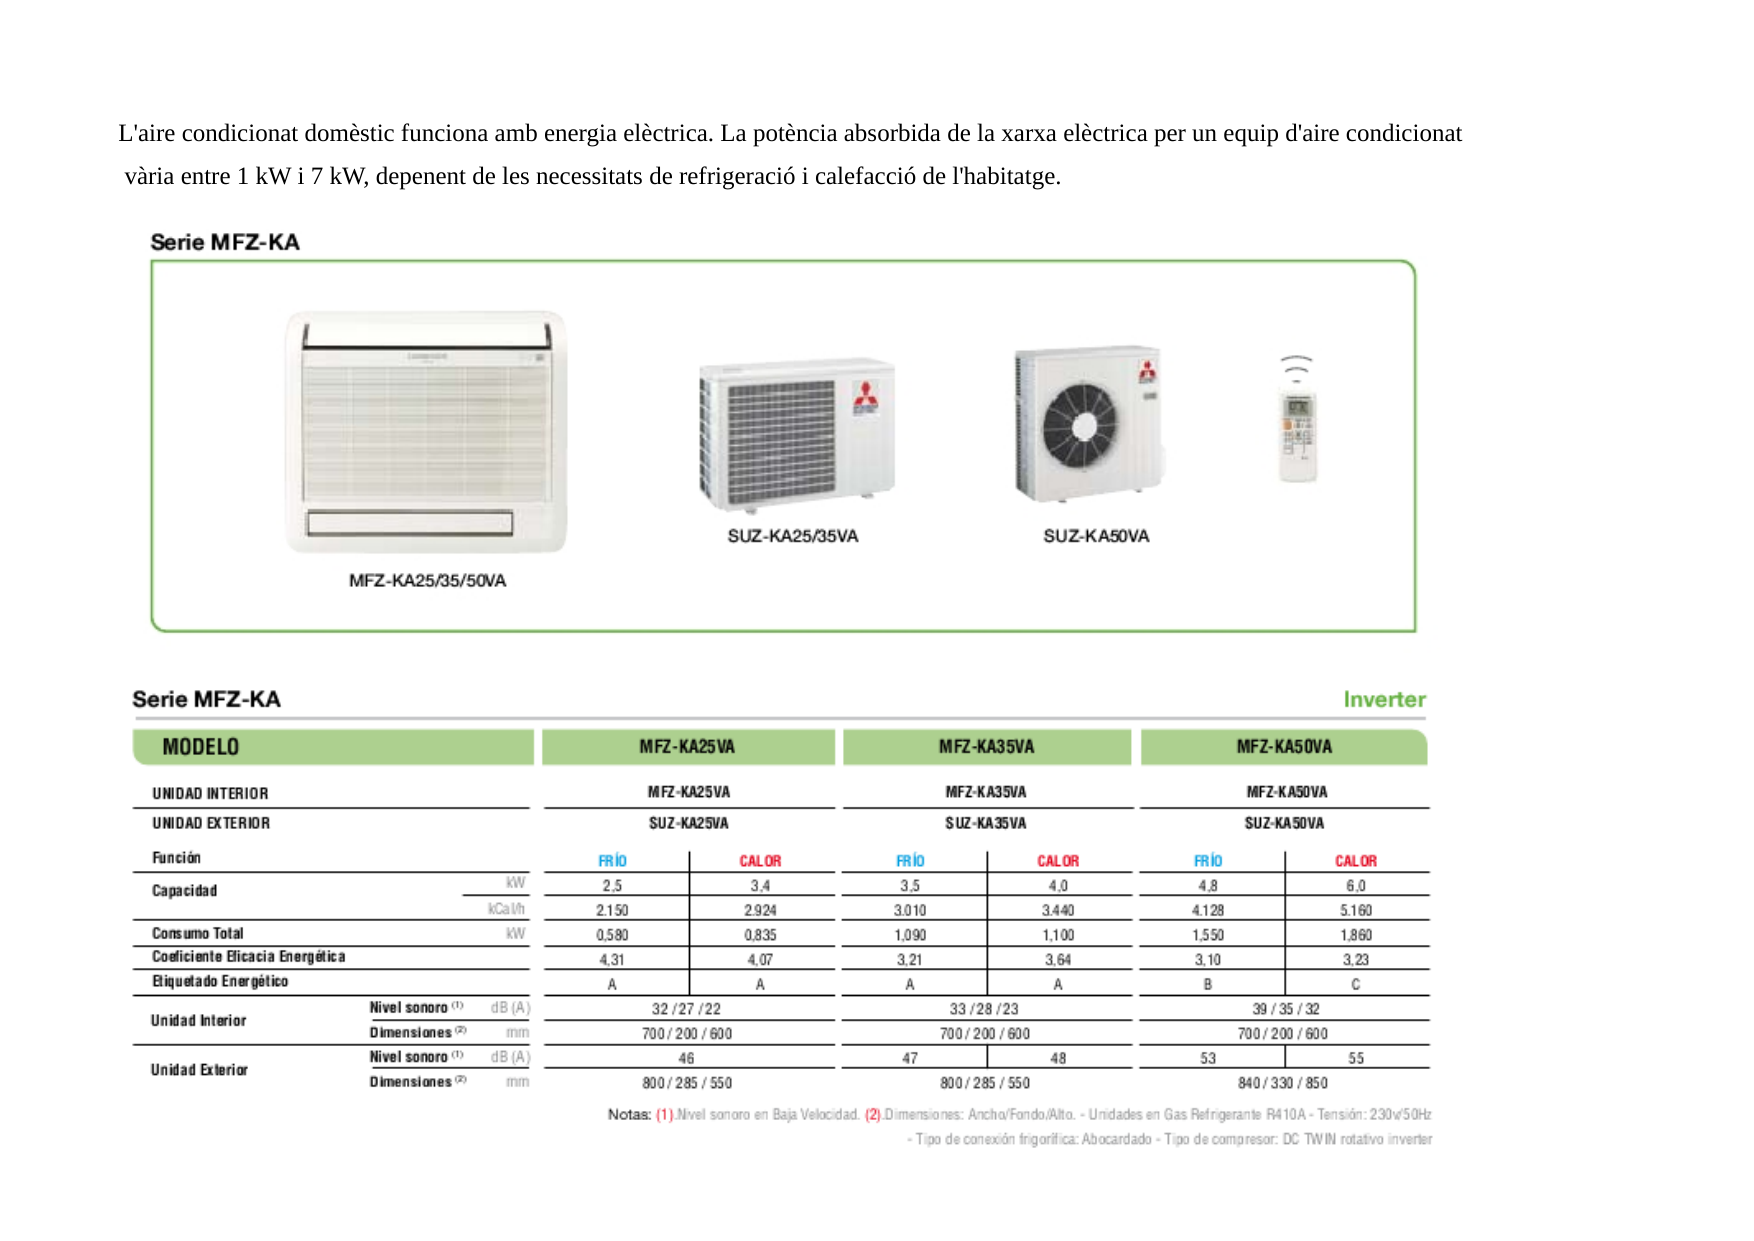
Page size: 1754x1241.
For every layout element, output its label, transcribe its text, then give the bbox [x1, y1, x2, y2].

text vària entre 1 kW i 7 kW, depenent de les necessitats de refrigeració i calefacció de l'habitatge. [118, 161, 1636, 190]
text L'aire condicionat domèstic funciona amb energia elèctrica. La potència absorbida de la xarxa elèctrica per un equip d'aire condicionat [118, 118, 1636, 147]
picture [118, 204, 1469, 1166]
